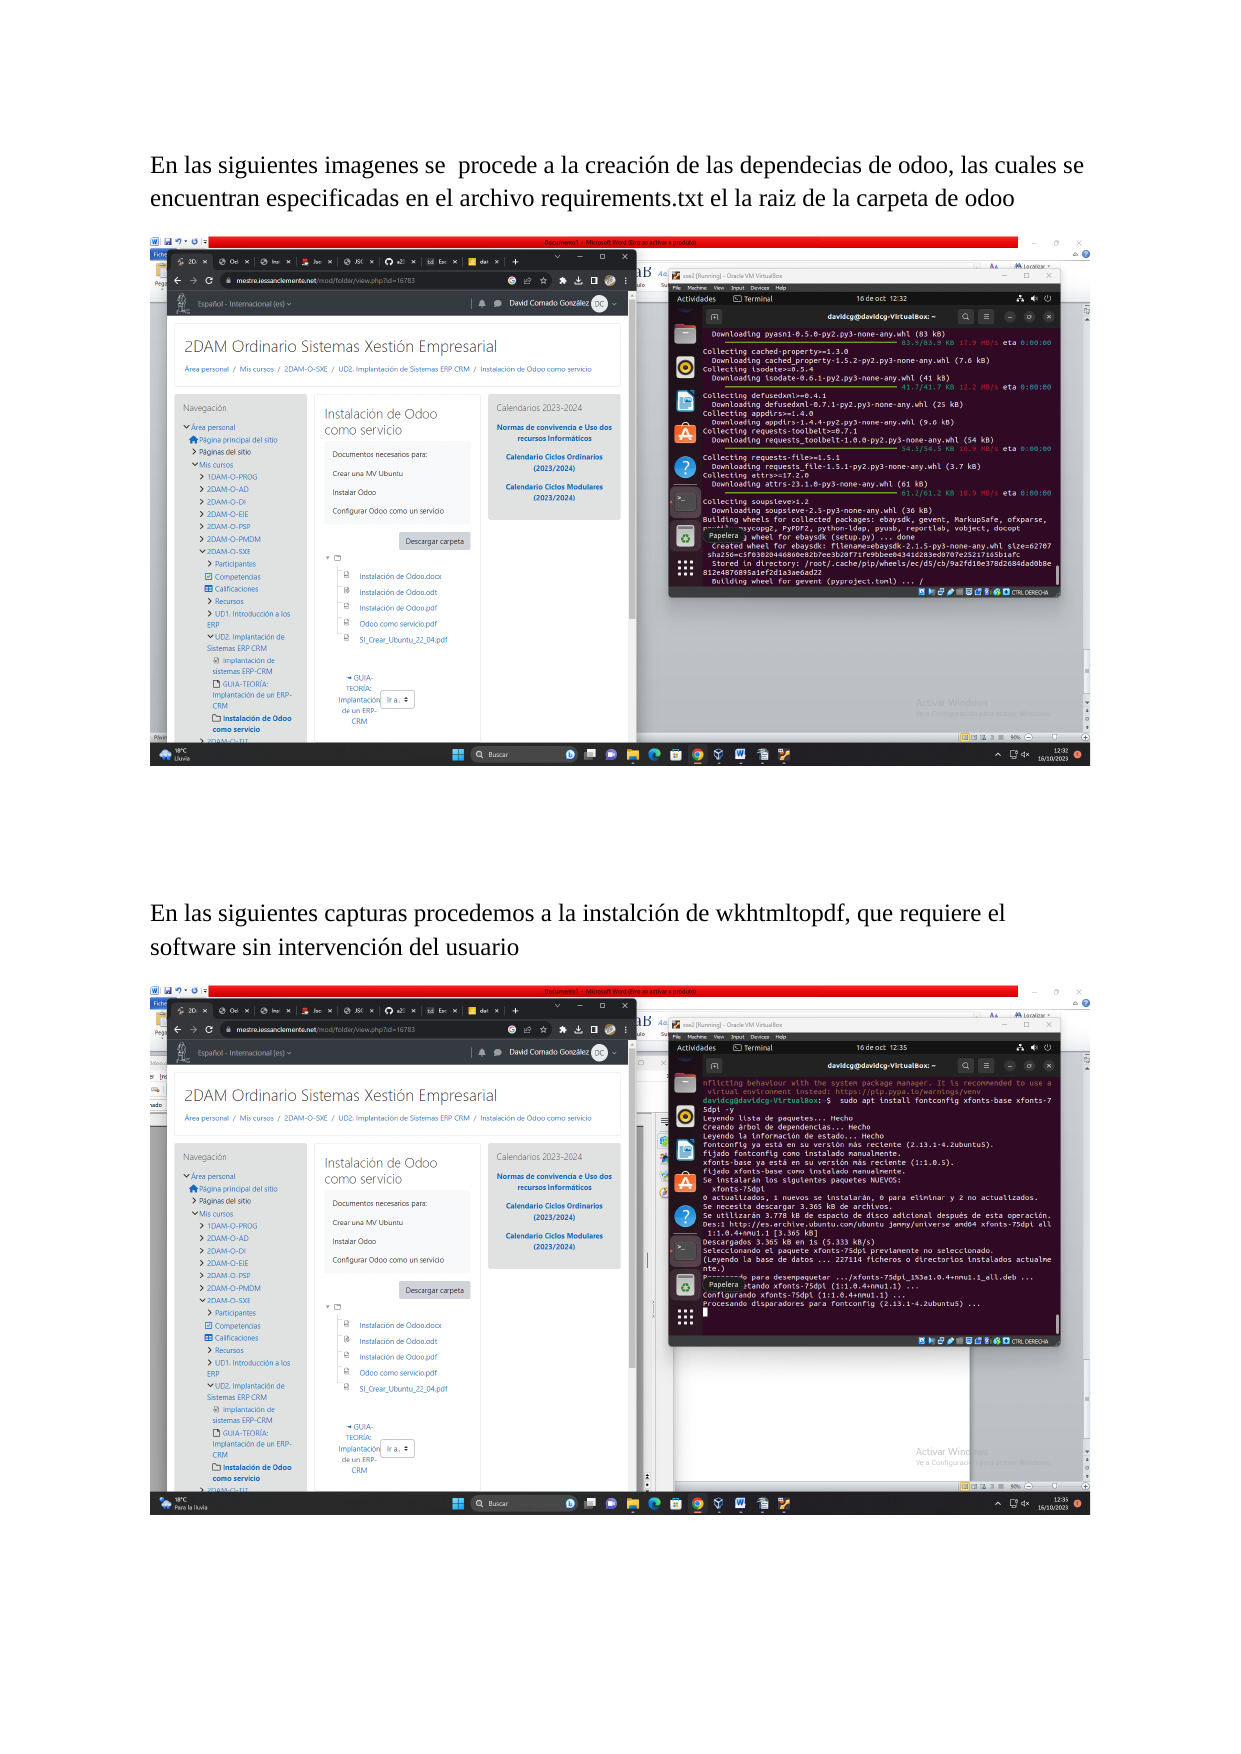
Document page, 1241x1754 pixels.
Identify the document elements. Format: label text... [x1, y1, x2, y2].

picture [150, 985, 1091, 1515]
picture [150, 236, 1091, 766]
text En las siguientes capturas procedemos a la instalción de wkhtmltopdf, que requiere el software sin intervención del usuario [150, 898, 1090, 960]
text En las siguientes imagenes se procede a la creación de las dependecias de odoo, las cuales se encuentran especificadas en el archivo requirements.txt el la raiz de la carpeta de odoo [150, 150, 1090, 212]
